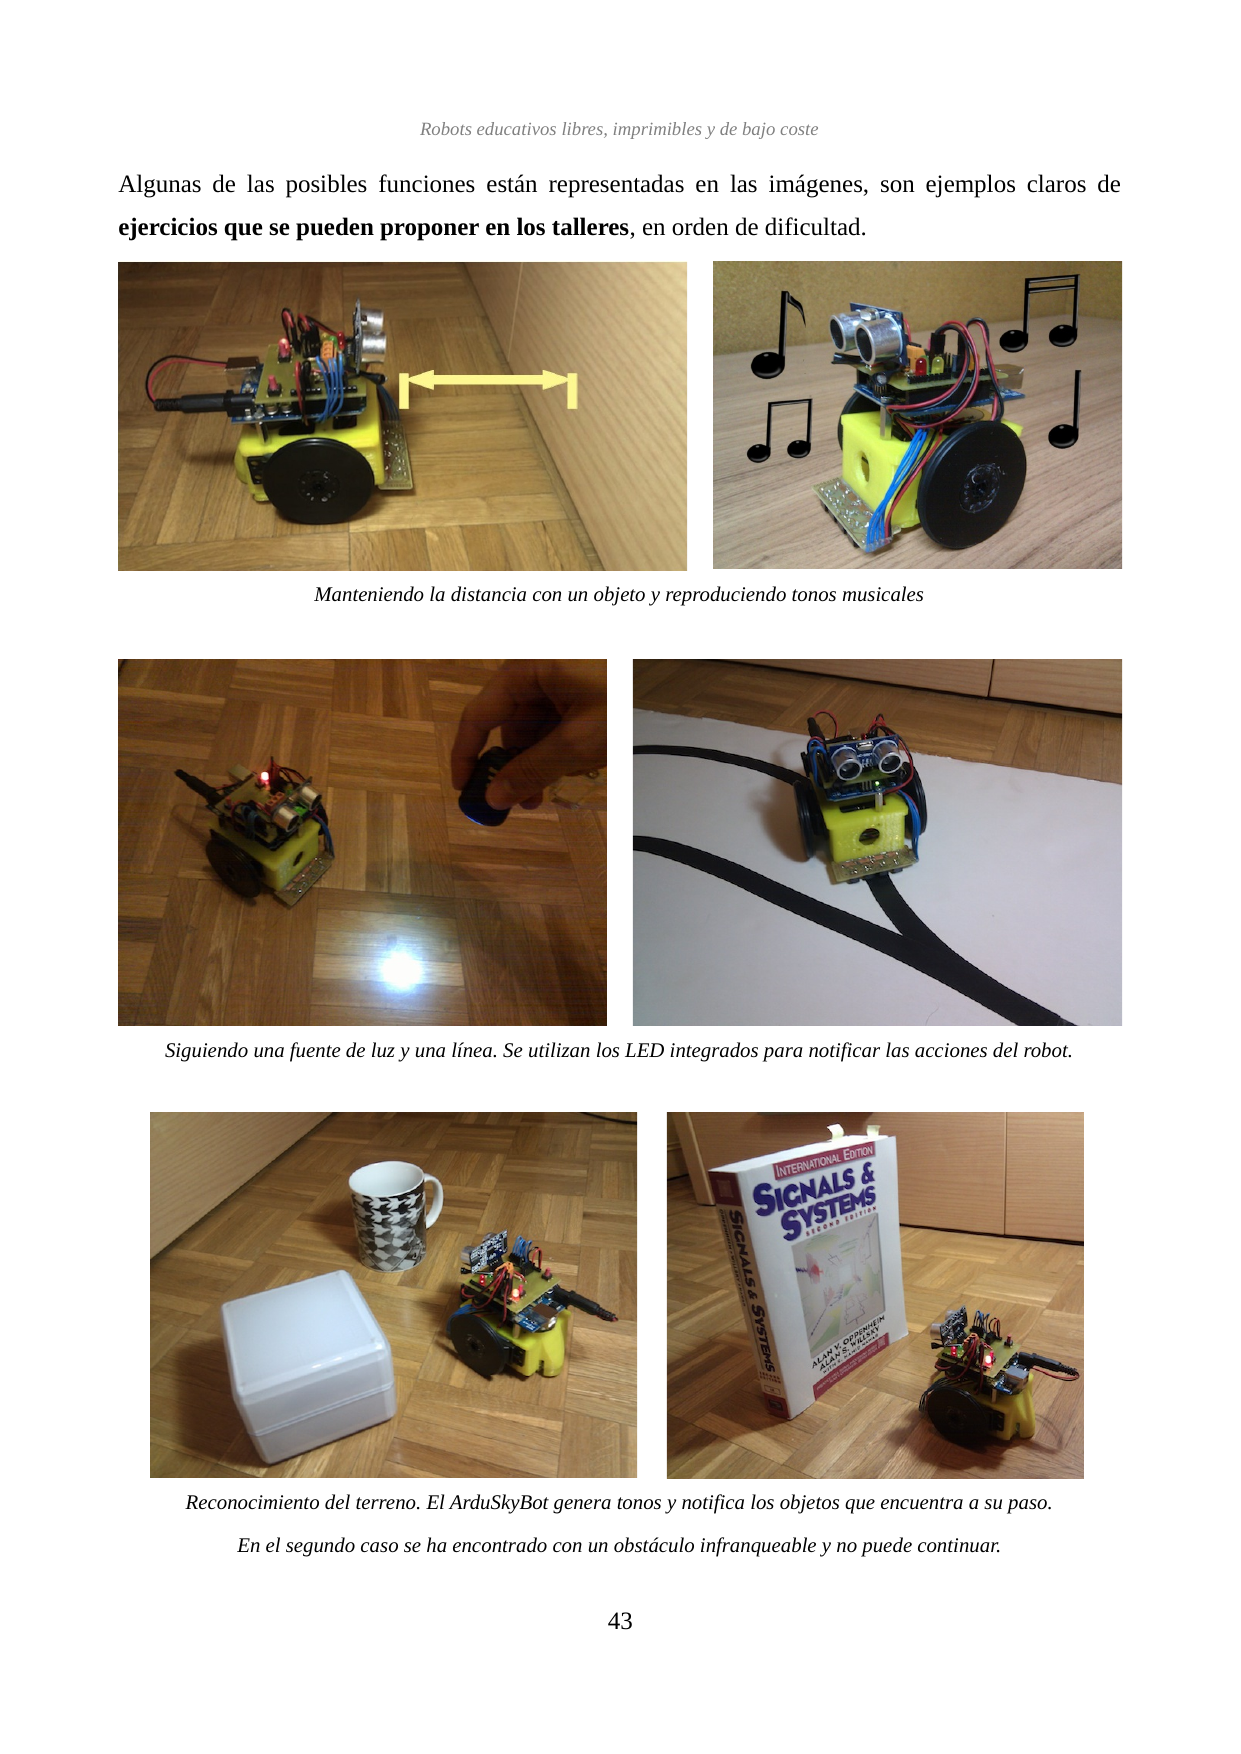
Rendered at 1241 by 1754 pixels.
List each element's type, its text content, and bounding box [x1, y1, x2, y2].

text Reconocimiento del terreno. El ArduSkyBot genera tonos y notifica los objetos que encuentra a su paso. [118, 1123, 1122, 1514]
text En el segundo caso se ha encontrado con un obstáculo infranqueable y no puede continuar. [118, 1532, 1122, 1557]
picture [632, 659, 1123, 1026]
picture [118, 261, 688, 571]
picture [713, 261, 1123, 569]
picture [666, 1112, 1084, 1479]
picture [118, 659, 607, 1026]
text Siguiendo una fuente de luz y una línea. Se utilizan los LED integrados para notificar las acciones del robot. [118, 667, 1122, 1062]
text Algunas de las posibles funciones están representadas en las imágenes, son ejemplos claros de ejercicios que se pueden proponer en los talleres, en orden de dificultad. [118, 169, 1122, 241]
text Manteniendo la distancia con un objeto y reproduciendo tonos musicales [118, 262, 1122, 606]
picture [150, 1112, 638, 1478]
